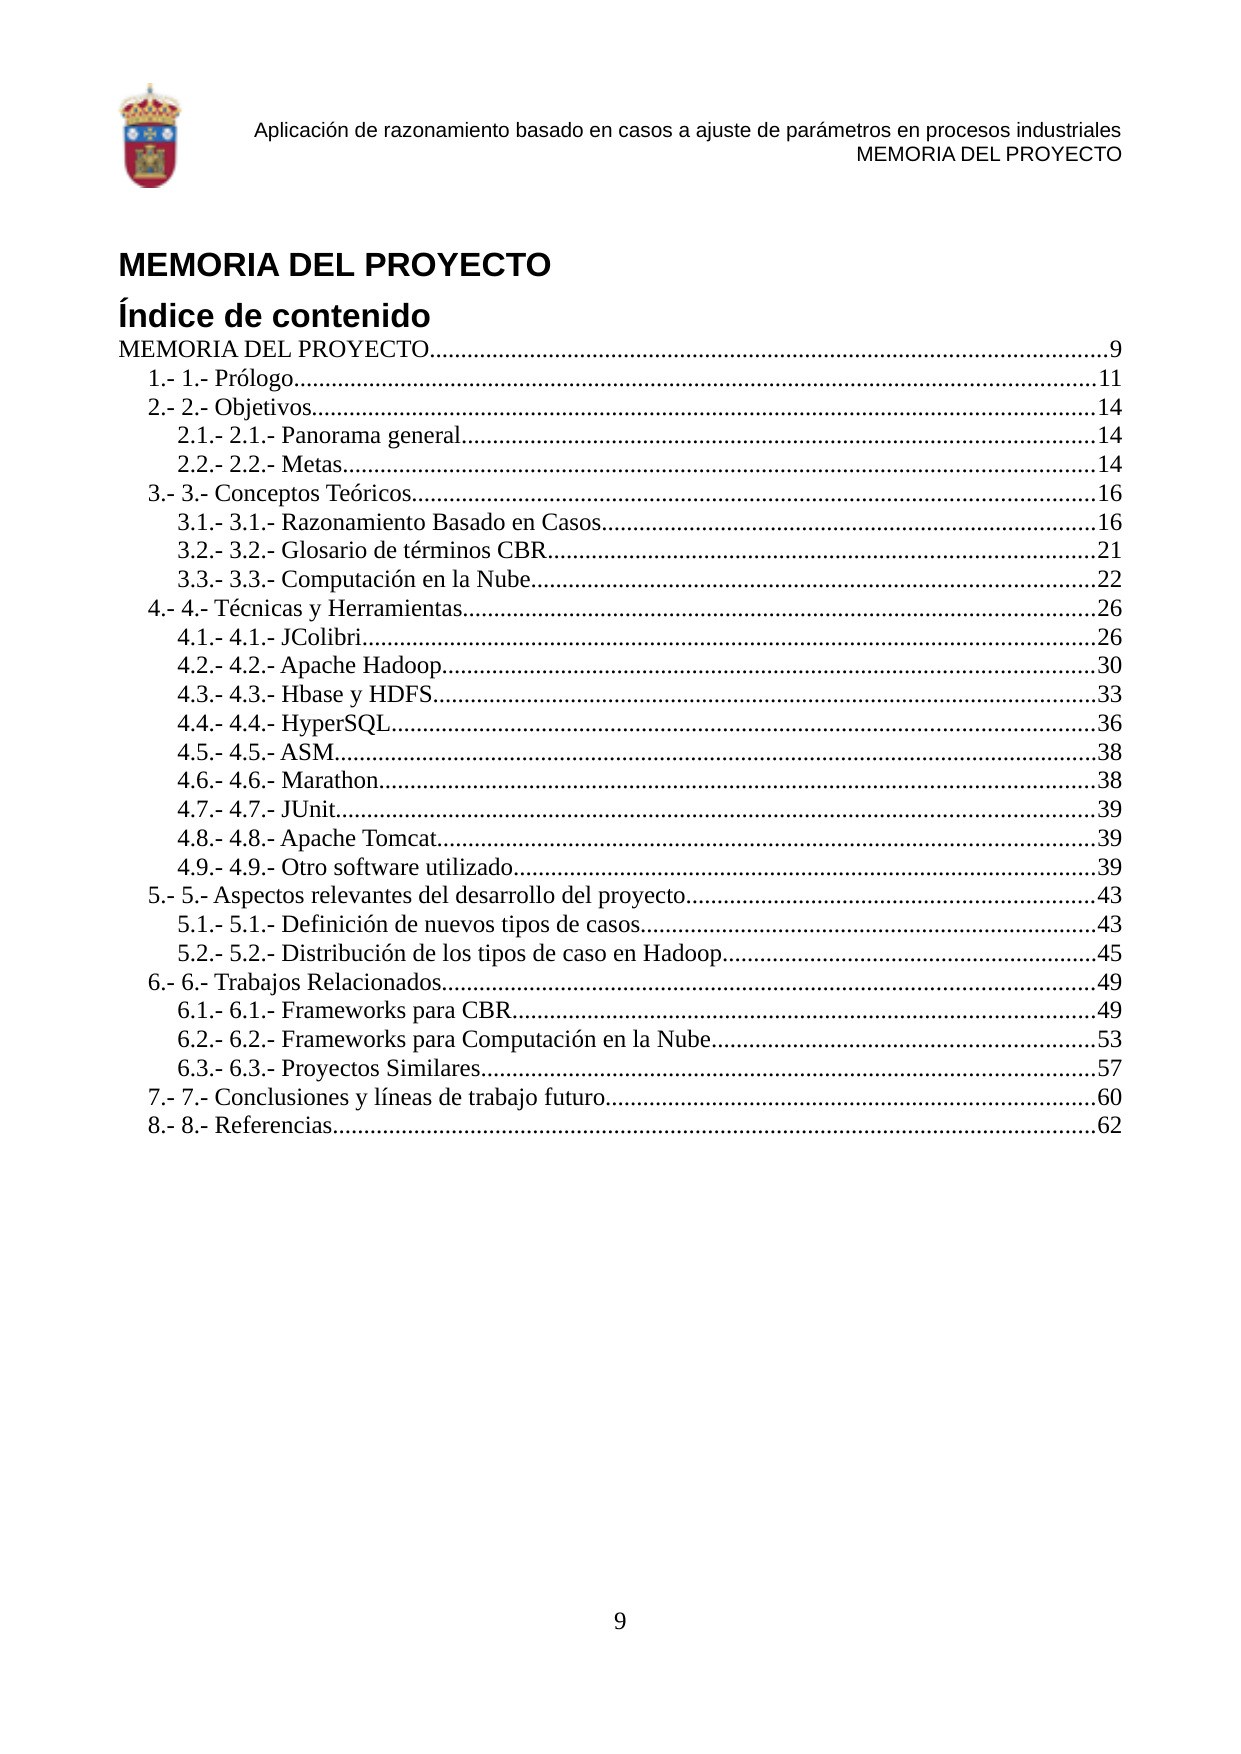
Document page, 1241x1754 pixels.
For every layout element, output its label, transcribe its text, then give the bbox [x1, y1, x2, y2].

text 6.3.- 6.3.- Proyectos Similares 57 [177, 1053, 1122, 1082]
text 4.4.- 4.4.- HyperSQL 36 [177, 708, 1122, 737]
text 1.- 1.- Prólogo 11 [148, 363, 1122, 392]
subtitle MEMORIA DEL PROYECTO [118, 244, 1122, 283]
text 6.1.- 6.1.- Frameworks para CBR 49 [177, 995, 1122, 1024]
text 6.2.- 6.2.- Frameworks para Computación en la Nube 53 [177, 1024, 1122, 1053]
text 5.1.- 5.1.- Definición de nuevos tipos de casos 43 [177, 909, 1122, 938]
text MEMORIA DEL PROYECTO 9 [118, 334, 1122, 363]
subtitle Índice de contenido [118, 296, 1122, 334]
text 3.- 3.- Conceptos Teóricos 16 [148, 478, 1122, 507]
text 4.3.- 4.3.- Hbase y HDFS 33 [177, 679, 1122, 708]
text 4.7.- 4.7.- JUnit 39 [177, 794, 1122, 823]
text 3.3.- 3.3.- Computación en la Nube 22 [177, 564, 1122, 593]
text 4.6.- 4.6.- Marathon 38 [177, 765, 1122, 794]
text 7.- 7.- Conclusiones y líneas de trabajo futuro 60 [148, 1082, 1122, 1110]
text 3.2.- 3.2.- Glosario de términos CBR 21 [177, 535, 1122, 564]
text 8.- 8.- Referencias 62 [148, 1110, 1122, 1139]
text 5.- 5.- Aspectos relevantes del desarrollo del proyecto 43 [148, 880, 1122, 909]
text 3.1.- 3.1.- Razonamiento Basado en Casos 16 [177, 507, 1122, 535]
text 4.5.- 4.5.- ASM 38 [177, 737, 1122, 765]
text 2.- 2.- Objetivos 14 [148, 392, 1122, 420]
text 6.- 6.- Trabajos Relacionados 49 [148, 967, 1122, 995]
text 4.1.- 4.1.- JColibri 26 [177, 622, 1122, 650]
picture [117, 83, 184, 188]
text 4.8.- 4.8.- Apache Tomcat 39 [177, 823, 1122, 852]
text 5.2.- 5.2.- Distribución de los tipos de caso en Hadoop 45 [177, 938, 1122, 967]
text 4.- 4.- Técnicas y Herramientas 26 [148, 593, 1122, 622]
text 4.2.- 4.2.- Apache Hadoop 30 [177, 650, 1122, 679]
text 2.2.- 2.2.- Metas 14 [177, 449, 1122, 478]
text 4.9.- 4.9.- Otro software utilizado 39 [177, 852, 1122, 880]
text 2.1.- 2.1.- Panorama general 14 [177, 420, 1122, 449]
